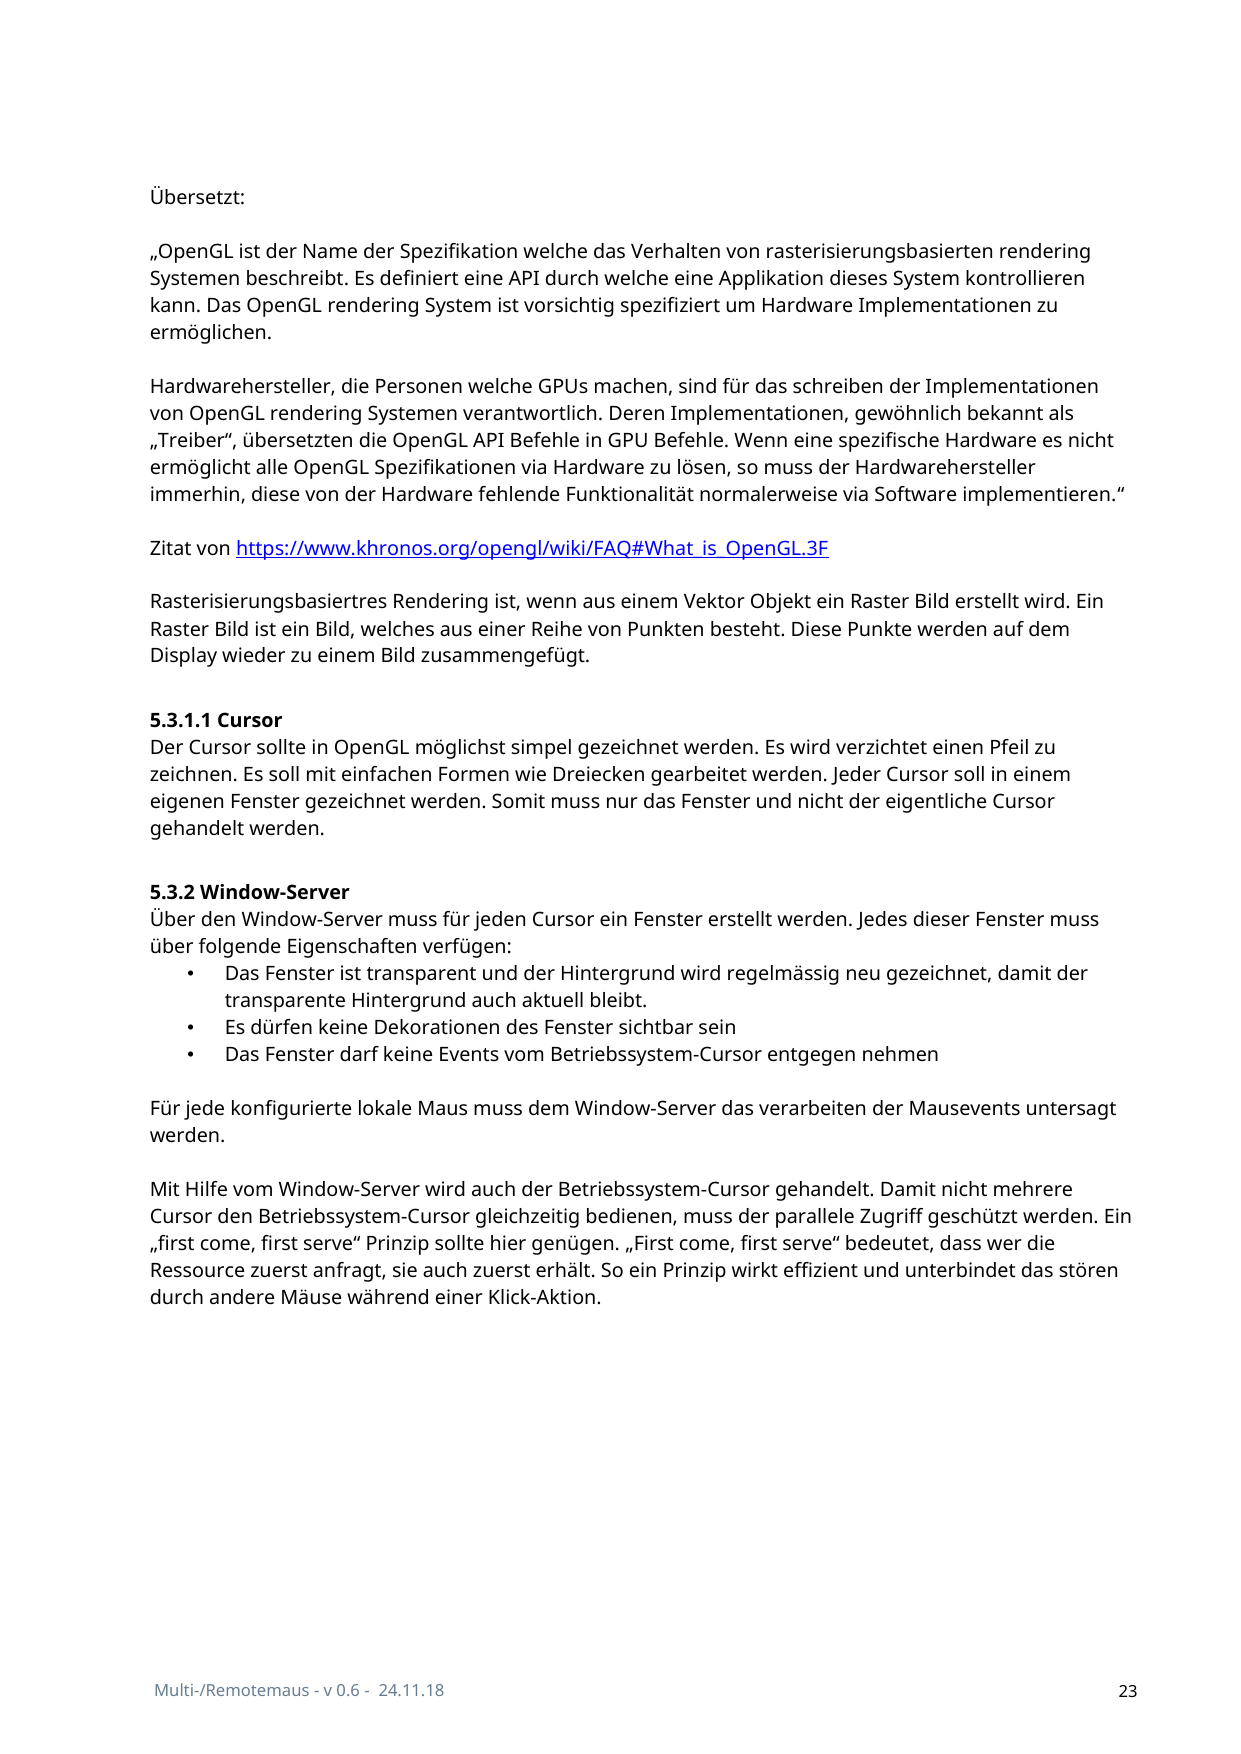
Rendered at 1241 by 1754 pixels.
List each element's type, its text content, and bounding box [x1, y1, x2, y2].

list Das Fenster darf keine Events vom Betriebssystem-Cursor entgegen nehmen [187, 1041, 1136, 1067]
list Es dürfen keine Dekorationen des Fenster sichtbar sein [187, 1013, 1136, 1041]
text Über den Window-Server muss für jeden Cursor ein Fenster erstellt werden. Jedes dieser Fenster muss über folgende Eigenschaften verfügen: [149, 906, 1136, 959]
subtitle Window-Server [149, 879, 1136, 906]
text Mit Hilfe vom Window-Server wird auch der Betriebssystem-Cursor gehandelt. Damit nicht mehrere Cursor den Betriebssystem-Cursor gleichzeitig bedienen, muss der parallele Zugriff geschützt werden. Ein „first come, first serve“ Prinzip sollte hier genügen. „First come, first serve“ bedeutet, dass wer die Ressource zuerst anfragt, sie auch zuerst erhält. So ein Prinzip wirkt effizient und unterbindet das stören durch andere Mäuse während einer Klick-Aktion. [149, 1175, 1136, 1310]
text Für jede konfigurierte lokale Maus muss dem Window-Server das verarbeiten der Mausevents untersagt werden. [149, 1094, 1136, 1148]
subtitle Cursor [149, 706, 1136, 733]
text Rasterisierungsbasiertres Rendering ist, wenn aus einem Vektor Objekt ein Raster Bild erstellt wird. Ein Raster Bild ist ein Bild, welches aus einer Reihe von Punkten besteht. Diese Punkte werden auf dem Display wieder zu einem Bild zusammengefügt. [149, 588, 1136, 669]
list Das Fenster ist transparent und der Hintergrund wird regelmässig neu gezeichnet, damit der transparente Hintergrund auch aktuell bleibt. [187, 959, 1136, 1013]
text Hardwarehersteller, die Personen welche GPUs machen, sind für das schreiben der Implementationen von OpenGL rendering Systemen verantwortlich. Deren Implementationen, gewöhnlich bekannt als „Treiber“, übersetzten die OpenGL API Befehle in GPU Befehle. Wenn eine spezifische Hardware es nicht ermöglicht alle OpenGL Spezifikationen via Hardware zu lösen, so muss der Hardwarehersteller immerhin, diese von der Hardware fehlende Funktionalität normalerweise via Software implementieren.“ [149, 372, 1136, 507]
text „OpenGL ist der Name der Spezifikation welche das Verhalten von rasterisierungsbasierten rendering Systemen beschreibt. Es definiert eine API durch welche eine Applikation dieses System kontrollieren kann. Das OpenGL rendering System ist vorsichtig spezifiziert um Hardware Implementationen zu ermöglichen. [149, 237, 1136, 345]
text Übersetzt: [149, 183, 1136, 210]
text Der Cursor sollte in OpenGL möglichst simpel gezeichnet werden. Es wird verzichtet einen Pfeil zu zeichnen. Es soll mit einfachen Formen wie Dreiecken gearbeitet werden. Jeder Cursor soll in einem eigenen Fenster gezeichnet werden. Somit muss nur das Fenster und nicht der eigentliche Cursor gehandelt werden. [149, 733, 1136, 841]
text Zitat von https://www.khronos.org/opengl/wiki/FAQ#What_is_OpenGL.3F [149, 534, 1136, 561]
